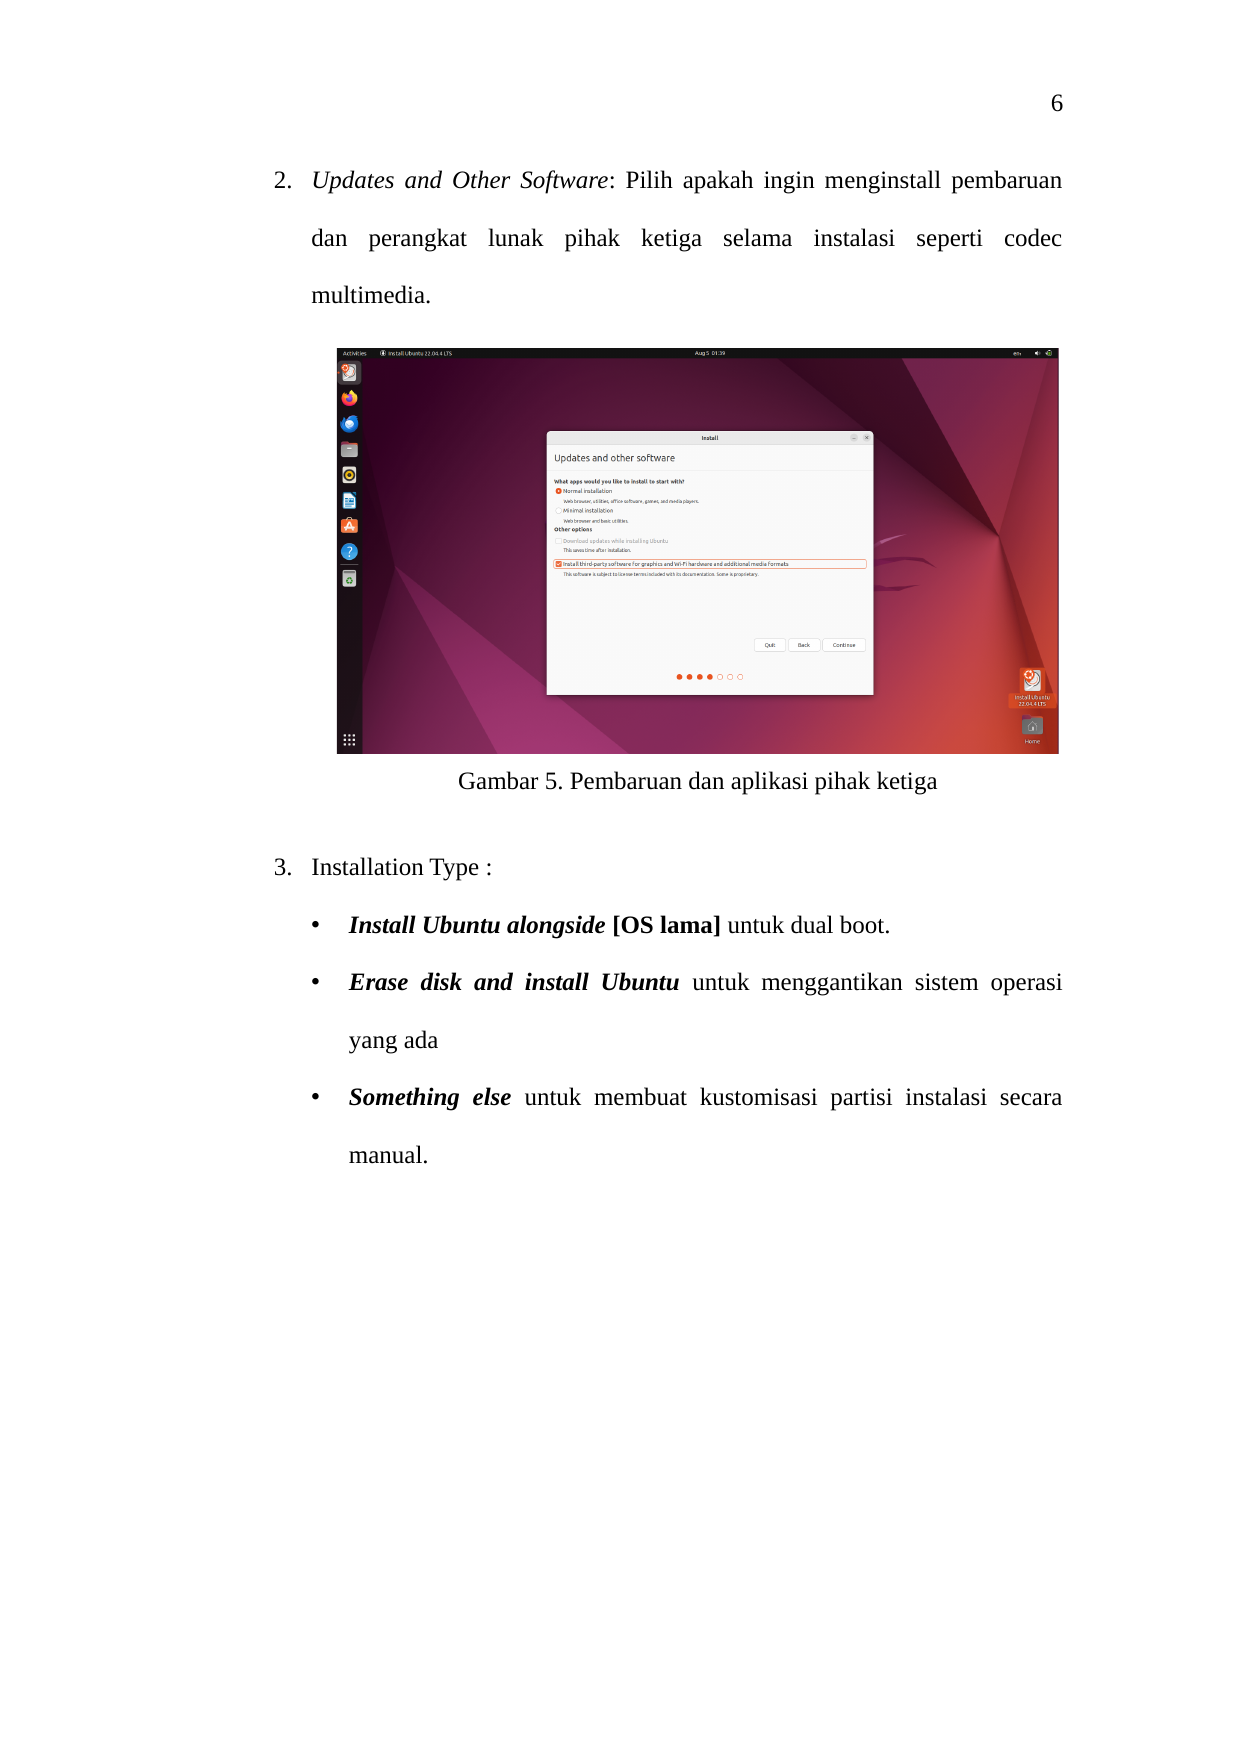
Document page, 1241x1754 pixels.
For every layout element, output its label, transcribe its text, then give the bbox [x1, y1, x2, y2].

list Installation Type : [274, 338, 1063, 881]
list Gambar 5. Pembaruan dan aplikasi pihak ketiga [337, 348, 1058, 795]
list [337, 336, 1058, 348]
list Something else untuk membuat kustomisasi partisi instalasi secara manual. [311, 1082, 1063, 1168]
list Updates and Other Software: Pilih apakah ingin menginstall pembaruan dan perangkat lunak pihak ketiga selama instalasi seperti codec multimedia. [274, 165, 1063, 309]
list Erase disk and install Ubuntu untuk menggantikan sistem operasi yang ada [311, 967, 1063, 1053]
list Install Ubuntu alongside [OS lama] untuk dual boot. [311, 910, 1063, 938]
